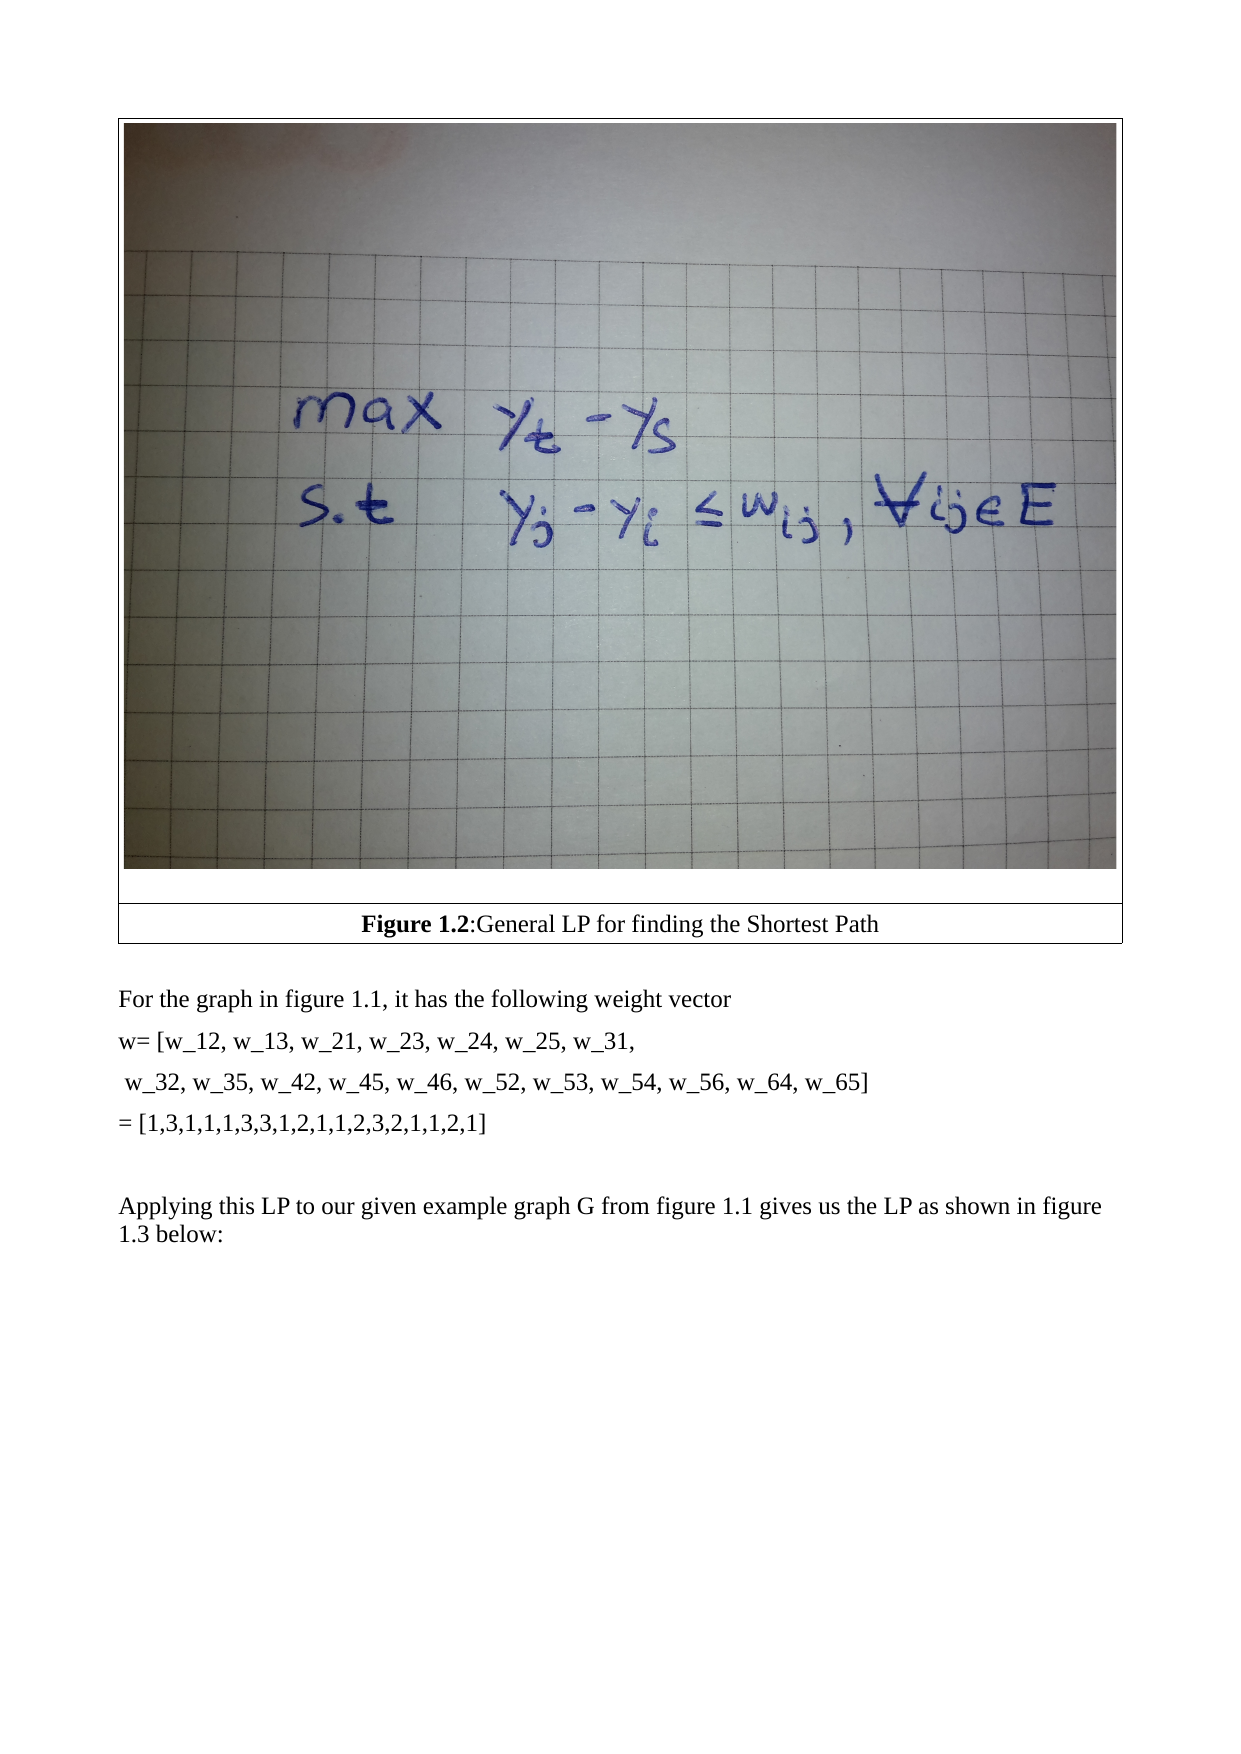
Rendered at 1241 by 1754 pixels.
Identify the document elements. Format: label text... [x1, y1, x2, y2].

text w= [w_12, w_13, w_21, w_23, w_24, w_25, w_31, [118, 1026, 1122, 1054]
text w_32, w_35, w_42, w_45, w_46, w_52, w_53, w_54, w_56, w_64, w_65] [118, 1067, 1122, 1096]
text For the graph in figure 1.1, it has the following weight vector [118, 984, 1122, 1013]
table_header [119, 119, 1122, 903]
table_cell Figure 1.2:General LP for finding the Shortest Path [119, 904, 1122, 943]
text = [1,3,1,1,1,3,3,1,2,1,1,2,3,2,1,1,2,1] [118, 1108, 1122, 1137]
picture [123, 123, 1117, 869]
text Applying this LP to our given example graph G from figure 1.1 gives us the LP as shown in figure 1.3 below: [118, 1191, 1122, 1248]
